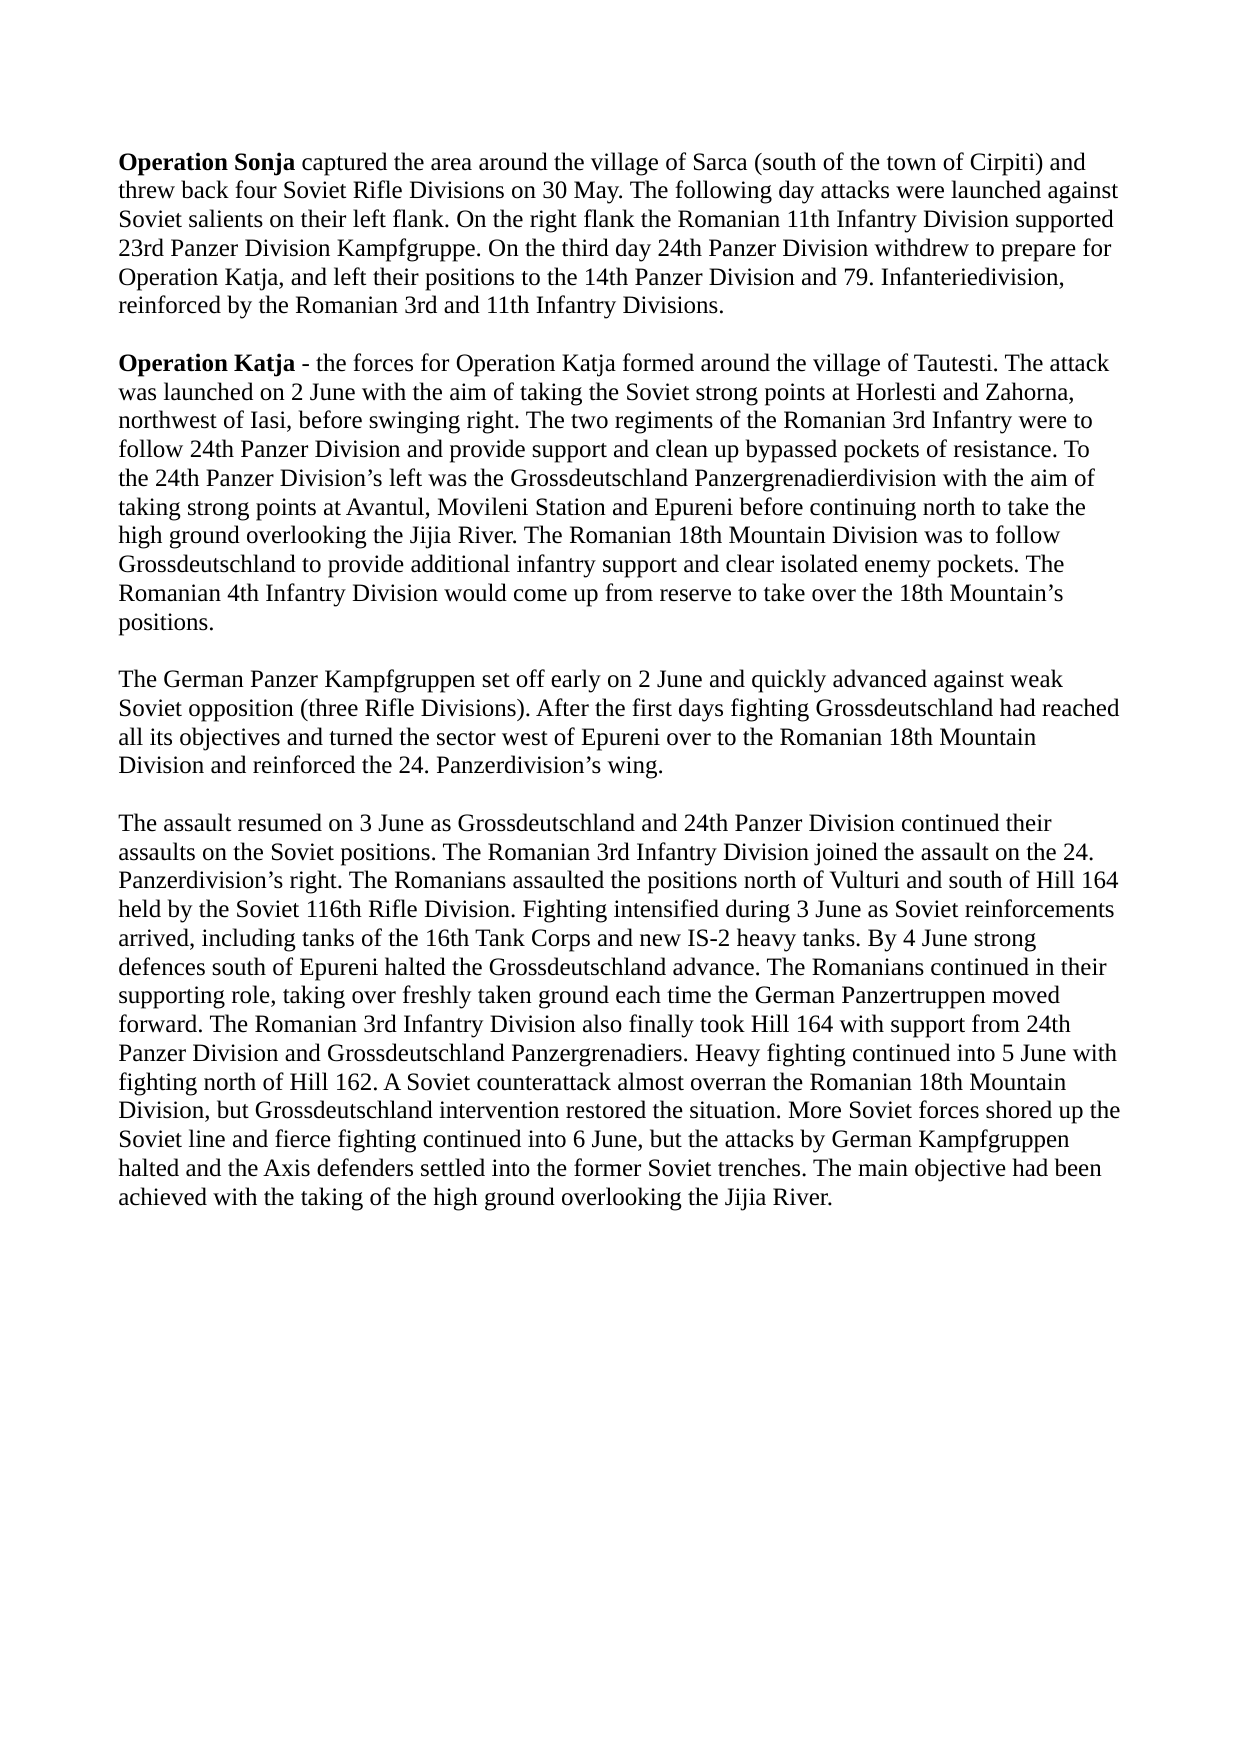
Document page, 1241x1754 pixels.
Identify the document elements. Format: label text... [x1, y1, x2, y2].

text Operation Sonja captured the area around the village of Sarca (south of the town of Cirpiti) and threw back four Soviet Rifle Divisions on 30 May. The following day attacks were launched against Soviet salients on their left flank. On the right flank the Romanian 11th Infantry Division supported 23rd Panzer Division Kampfgruppe. On the third day 24th Panzer Division withdrew to prepare for Operation Katja, and left their positions to the 14th Panzer Division and 79. Infanteriedivision, reinforced by the Romanian 3rd and 11th Infantry Divisions. [118, 147, 1122, 319]
text The assault resumed on 3 June as Grossdeutschland and 24th Panzer Division continued their assaults on the Soviet positions. The Romanian 3rd Infantry Division joined the assault on the 24. Panzerdivision’s right. The Romanians assaulted the positions north of Vulturi and south of Hill 164 held by the Soviet 116th Rifle Division. Fighting intensified during 3 June as Soviet reinforcements arrived, including tanks of the 16th Tank Corps and new IS-2 heavy tanks. By 4 June strong defences south of Epureni halted the Grossdeutschland advance. The Romanians continued in their supporting role, taking over freshly taken ground each time the German Panzertruppen moved forward. The Romanian 3rd Infantry Division also finally took Hill 164 with support from 24th Panzer Division and Grossdeutschland Panzergrenadiers. Heavy fighting continued into 5 June with fighting north of Hill 162. A Soviet counterattack almost overran the Romanian 18th Mountain Division, but Grossdeutschland intervention restored the situation. More Soviet forces shored up the Soviet line and fierce fighting continued into 6 June, but the attacks by German Kampfgruppen halted and the Axis defenders settled into the former Soviet trenches. The main objective had been achieved with the taking of the high ground overlooking the Jijia River. [118, 808, 1122, 1211]
text Operation Katja - the forces for Operation Katja formed around the village of Tautesti. The attack was launched on 2 June with the aim of taking the Soviet strong points at Horlesti and Zahorna, northwest of Iasi, before swinging right. The two regiments of the Romanian 3rd Infantry were to follow 24th Panzer Division and provide support and clean up bypassed pockets of resistance. To the 24th Panzer Division’s left was the Grossdeutschland Panzergrenadierdivision with the aim of taking strong points at Avantul, Movileni Station and Epureni before continuing north to take the high ground overlooking the Jijia River. The Romanian 18th Mountain Division was to follow Grossdeutschland to provide additional infantry support and clear isolated enemy pockets. The Romanian 4th Infantry Division would come up from reserve to take over the 18th Mountain’s positions. [118, 348, 1122, 636]
text The German Panzer Kampfgruppen set off early on 2 June and quickly advanced against weak Soviet opposition (three Rifle Divisions). After the first days fighting Grossdeutschland had reached all its objectives and turned the sector west of Epureni over to the Romanian 18th Mountain Division and reinforced the 24. Panzerdivision’s wing. [118, 664, 1122, 779]
